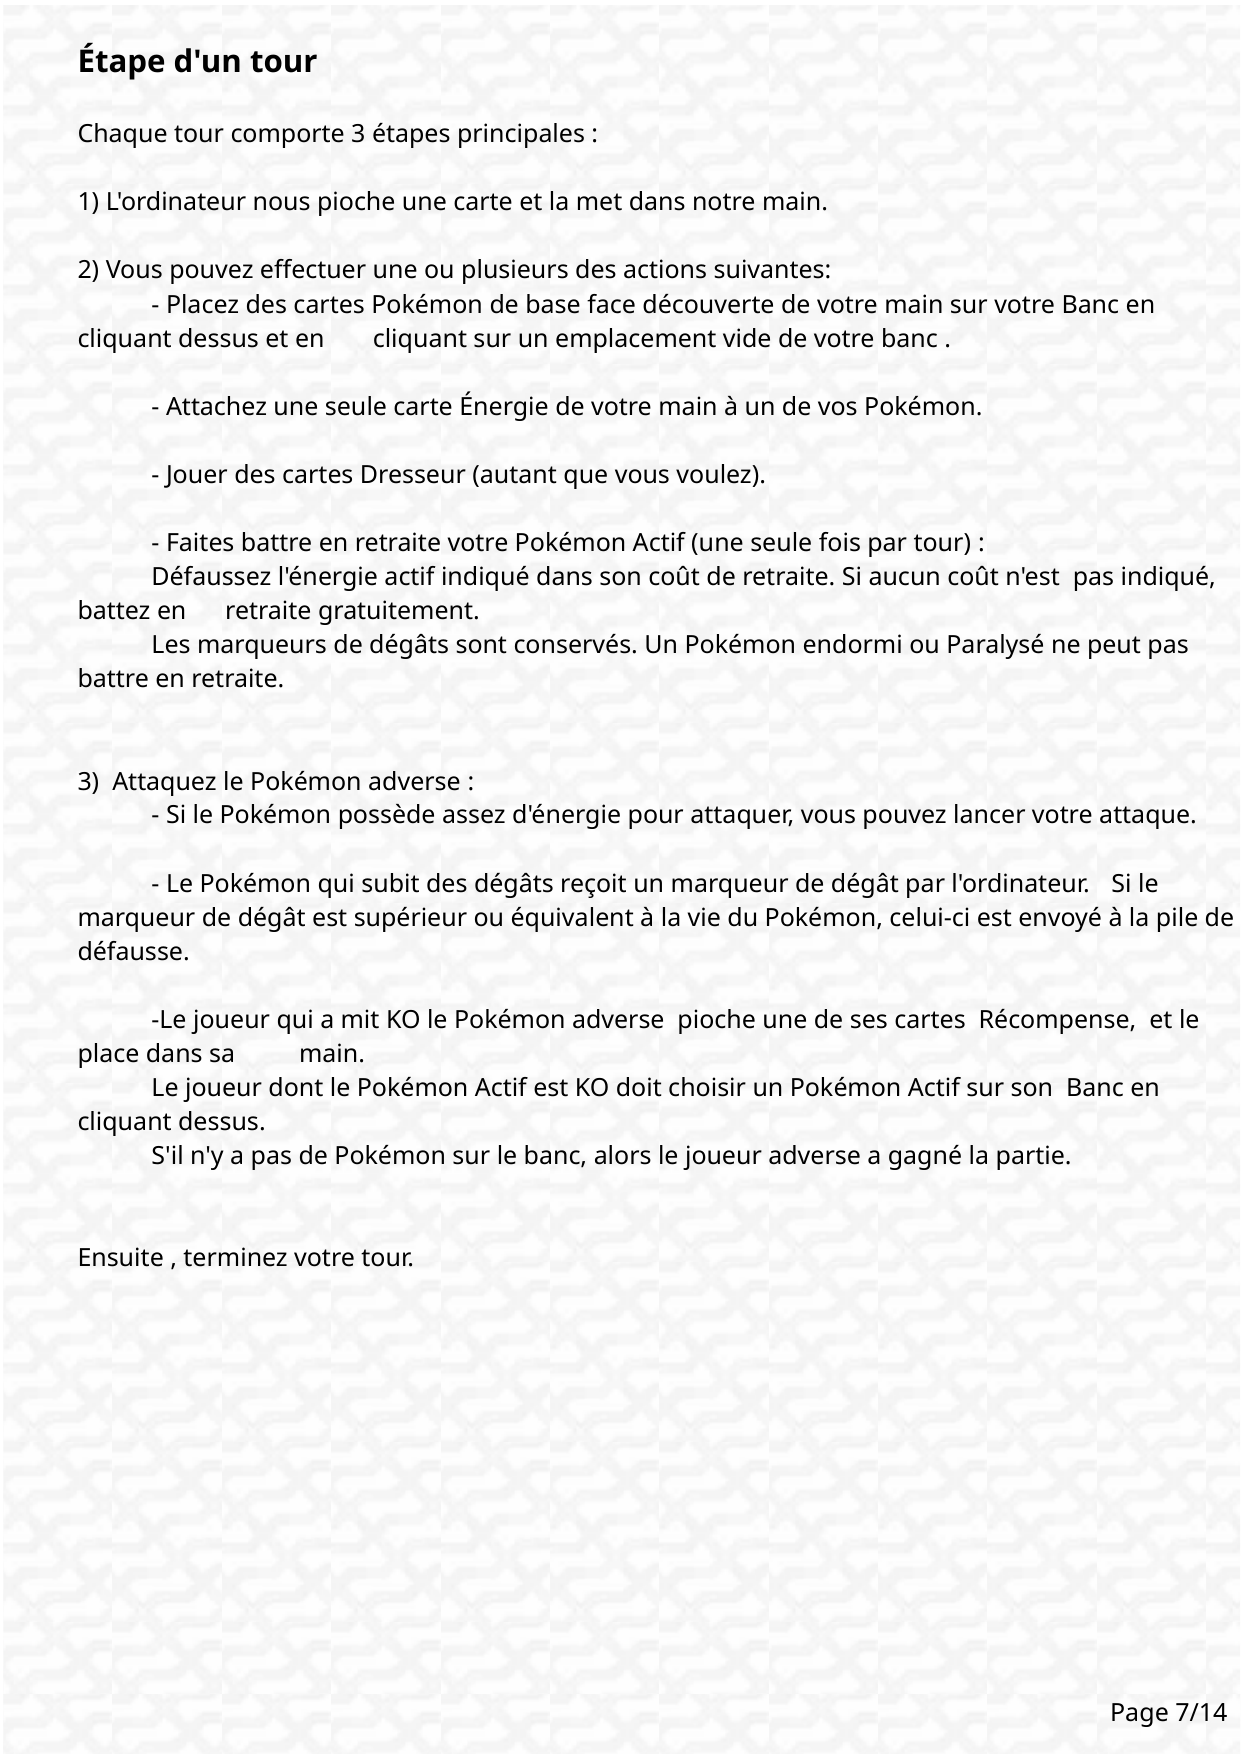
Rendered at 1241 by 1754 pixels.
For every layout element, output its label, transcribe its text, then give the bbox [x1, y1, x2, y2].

text Le joueur dont le Pokémon Actif est KO doit choisir un Pokémon Actif sur son Banc en cliquant dessus. [77, 1070, 1240, 1138]
text - Le Pokémon qui subit des dégâts reçoit un marqueur de dégât par l'ordinateur. Si le marqueur de dégât est supérieur ou équivalent à la vie du Pokémon, celui-ci est envoyé à la pile de défausse. [77, 865, 1240, 967]
text Défaussez l'énergie actif indiqué dans son coût de retraite. Si aucun coût n'est pas indiqué, battez en retraite gratuitement. [77, 559, 1240, 627]
text 1) L'ordinateur nous pioche une carte et la met dans notre main. [77, 184, 1240, 218]
text - Faites battre en retraite votre Pokémon Actif (une seule fois par tour) : [77, 525, 1240, 559]
text 3) Attaquez le Pokémon adverse : [77, 763, 1240, 797]
text - Jouer des cartes Dresseur (autant que vous voulez). [77, 457, 1240, 491]
text - Placez des cartes Pokémon de base face découverte de votre main sur votre Banc en cliquant dessus et en cliquant sur un emplacement vide de votre banc . [77, 286, 1240, 354]
text Chaque tour comporte 3 étapes principales : [77, 116, 1240, 150]
text - Attachez une seule carte Énergie de votre main à un de vos Pokémon. [77, 388, 1240, 422]
text 2) Vous pouvez effectuer une ou plusieurs des actions suivantes: [77, 252, 1240, 286]
picture [3, 5, 1241, 1754]
text - Si le Pokémon possède assez d'énergie pour attaquer, vous pouvez lancer votre attaque. [77, 797, 1240, 831]
text Ensuite , terminez votre tour. [3, 1240, 1240, 1274]
text Étape d'un tour [77, 39, 1240, 82]
text S'il n'y a pas de Pokémon sur le banc, alors le joueur adverse a gagné la partie. [77, 1138, 1240, 1172]
text Les marqueurs de dégâts sont conservés. Un Pokémon endormi ou Paralysé ne peut pas battre en retraite. [77, 627, 1240, 695]
text -Le joueur qui a mit KO le Pokémon adverse pioche une de ses cartes Récompense, et le place dans sa main. [77, 1002, 1240, 1070]
